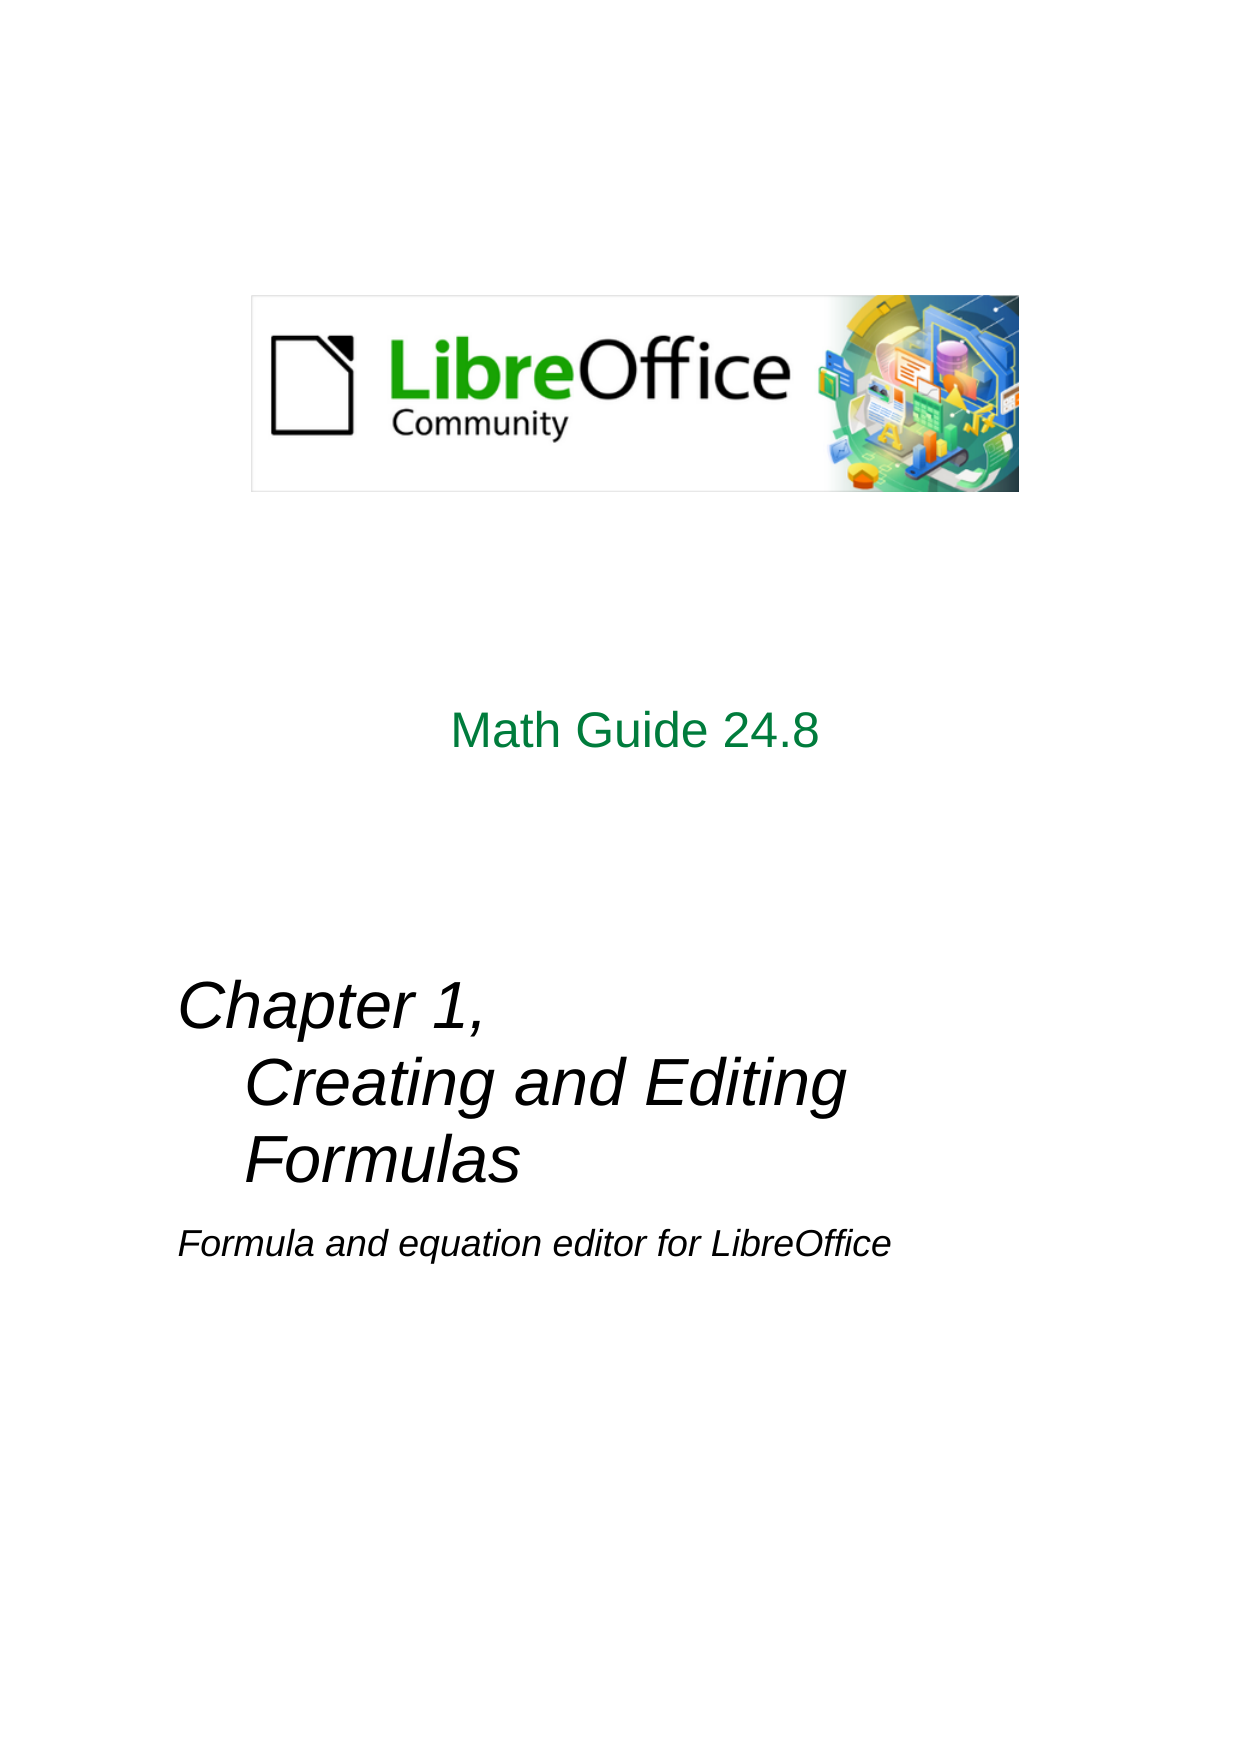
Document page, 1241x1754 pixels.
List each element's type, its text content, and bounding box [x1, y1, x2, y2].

title Chapter 1, Creating and Editing Formulas [177, 966, 1093, 1196]
text Math Guide 24.8 [177, 700, 1093, 758]
subtitle Formula and equation editor for LibreOffice [177, 1221, 1093, 1264]
picture [251, 295, 1019, 492]
